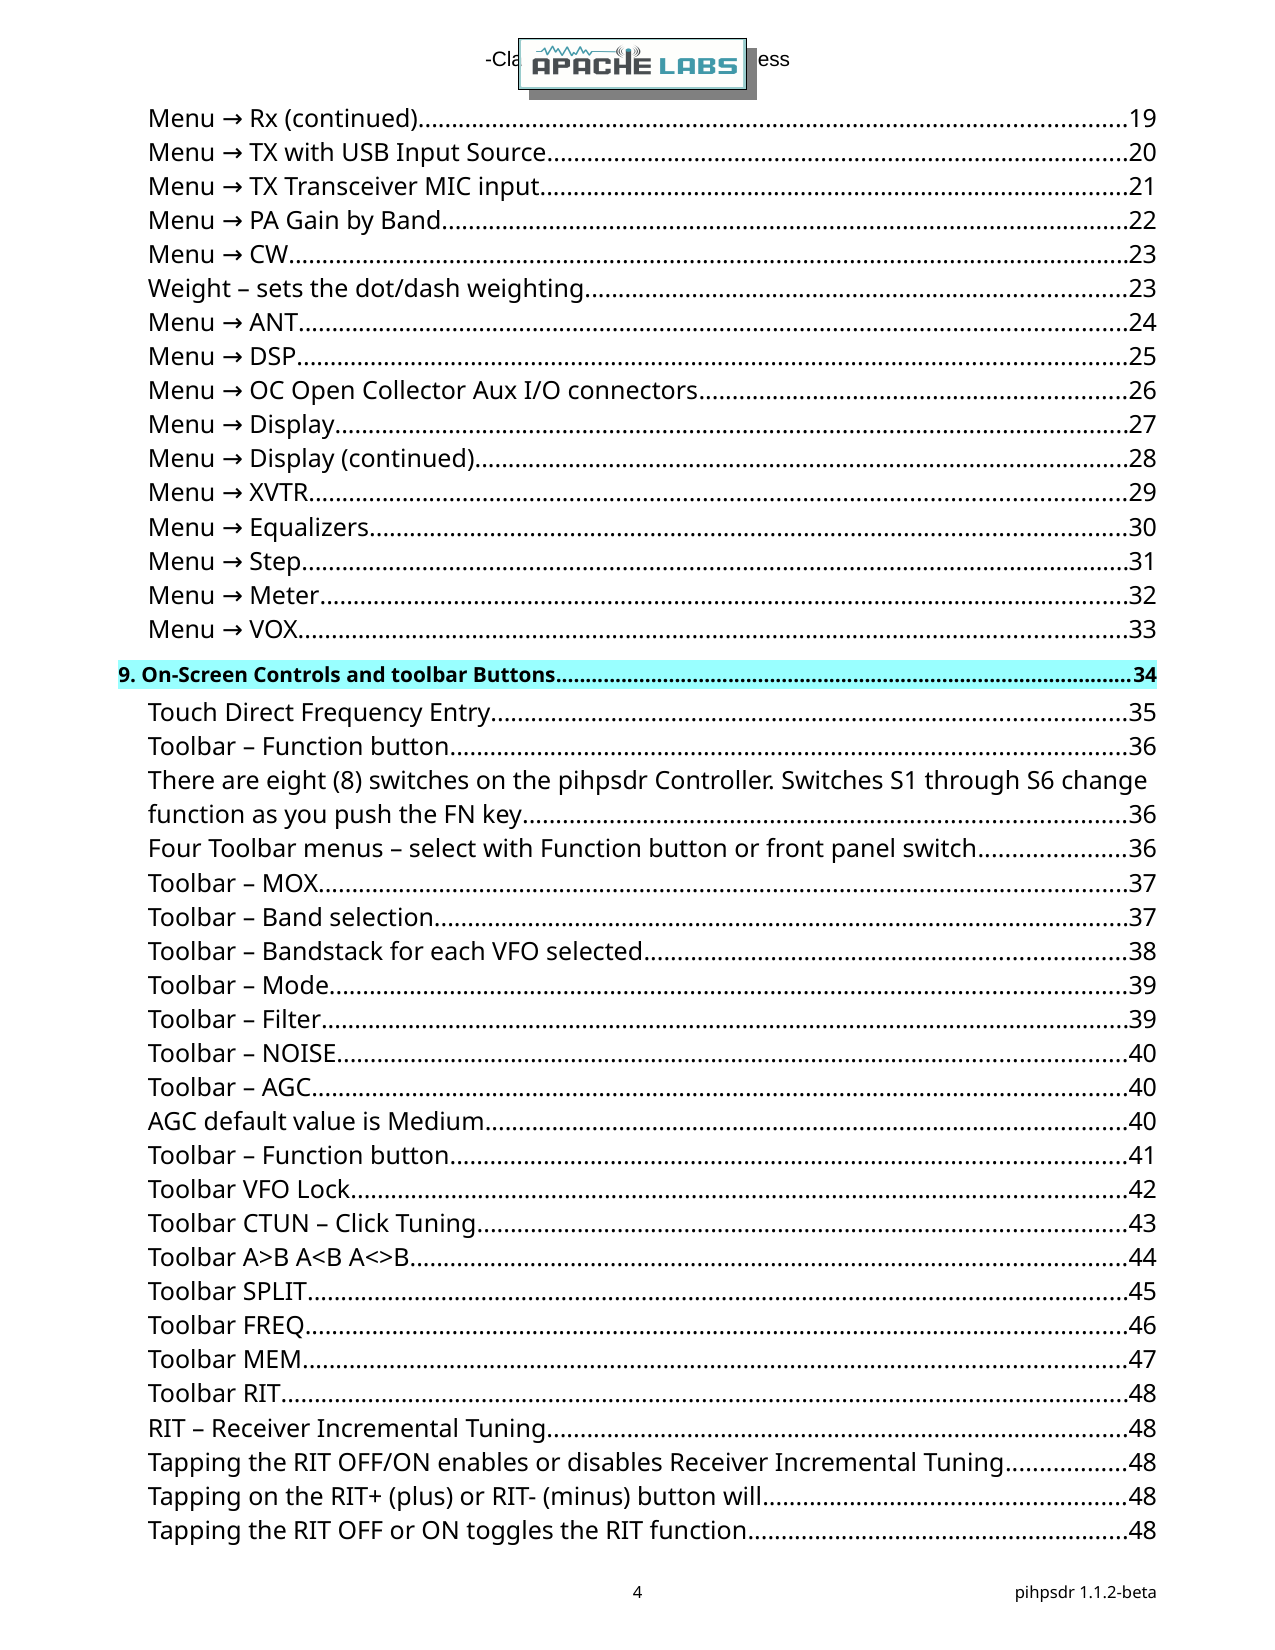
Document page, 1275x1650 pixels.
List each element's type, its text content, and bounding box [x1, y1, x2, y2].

text Toolbar SPLIT 45 [148, 1274, 1157, 1308]
text Toolbar – MOX 37 [148, 865, 1157, 899]
text Toolbar – Bandstack for each VFO selected 38 [148, 933, 1157, 967]
text Toolbar – Mode 39 [148, 967, 1157, 1001]
text Menu → ANT 24 [148, 305, 1157, 339]
text Menu → Step 31 [148, 543, 1157, 577]
text Toolbar CTUN – Click Tuning 43 [148, 1206, 1157, 1240]
picture [521, 40, 744, 87]
text There are eight (8) switches on the pihpsdr Controller. Switches S1 through S6 change function as you push the FN key 36 [148, 763, 1157, 831]
text Toolbar RIT 48 [148, 1376, 1157, 1410]
text Tapping the RIT OFF/ON enables or disables Receiver Incremental Tuning 48 [148, 1444, 1157, 1478]
text Menu → TX with USB Input Source 20 [148, 134, 1157, 168]
text Toolbar MEM 47 [148, 1342, 1157, 1376]
text Menu → DSP 25 [148, 339, 1157, 373]
text Tapping the RIT OFF or ON toggles the RIT function 48 [148, 1512, 1157, 1546]
text AGC default value is Medium 40 [148, 1104, 1157, 1138]
text Menu → Display (continued) 28 [148, 441, 1157, 475]
text Toolbar VFO Lock 42 [148, 1172, 1157, 1206]
text Menu → Meter 32 [148, 577, 1157, 611]
text Menu → TX Transceiver MIC input 21 [148, 168, 1157, 203]
text Menu → PA Gain by Band 22 [148, 203, 1157, 237]
text Toolbar – NOISE 40 [148, 1036, 1157, 1069]
text RIT – Receiver Incremental Tuning 48 [148, 1410, 1157, 1444]
text Menu → XVTR 29 [148, 475, 1157, 509]
text Toolbar – AGC 40 [148, 1069, 1157, 1104]
text Toolbar – Filter 39 [148, 1001, 1157, 1036]
text Toolbar A>B A<B A<>B 44 [148, 1240, 1157, 1274]
text Toolbar – Function button 41 [148, 1138, 1157, 1172]
text Menu → OC Open Collector Aux I/O connectors 26 [148, 373, 1157, 407]
text Weight – sets the dot/dash weighting. 23 [148, 271, 1157, 305]
text Touch Direct Frequency Entry 35 [148, 695, 1157, 729]
text Four Toolbar menus – select with Function button or front panel switch 36 [148, 831, 1157, 865]
text Menu → Rx (continued) 19 [148, 100, 1157, 134]
text Menu → Equalizers 30 [148, 509, 1157, 543]
text Menu → VOX 33 [148, 611, 1157, 645]
text Toolbar FREQ 46 [148, 1308, 1157, 1342]
text Menu → CW 23 [148, 237, 1157, 271]
text Toolbar – Band selection 37 [148, 899, 1157, 933]
text Toolbar – Function button 36 [148, 729, 1157, 763]
text Menu → Display 27 [148, 407, 1157, 441]
text Tapping on the RIT+ (plus) or RIT- (minus) button will 48 [148, 1478, 1157, 1512]
